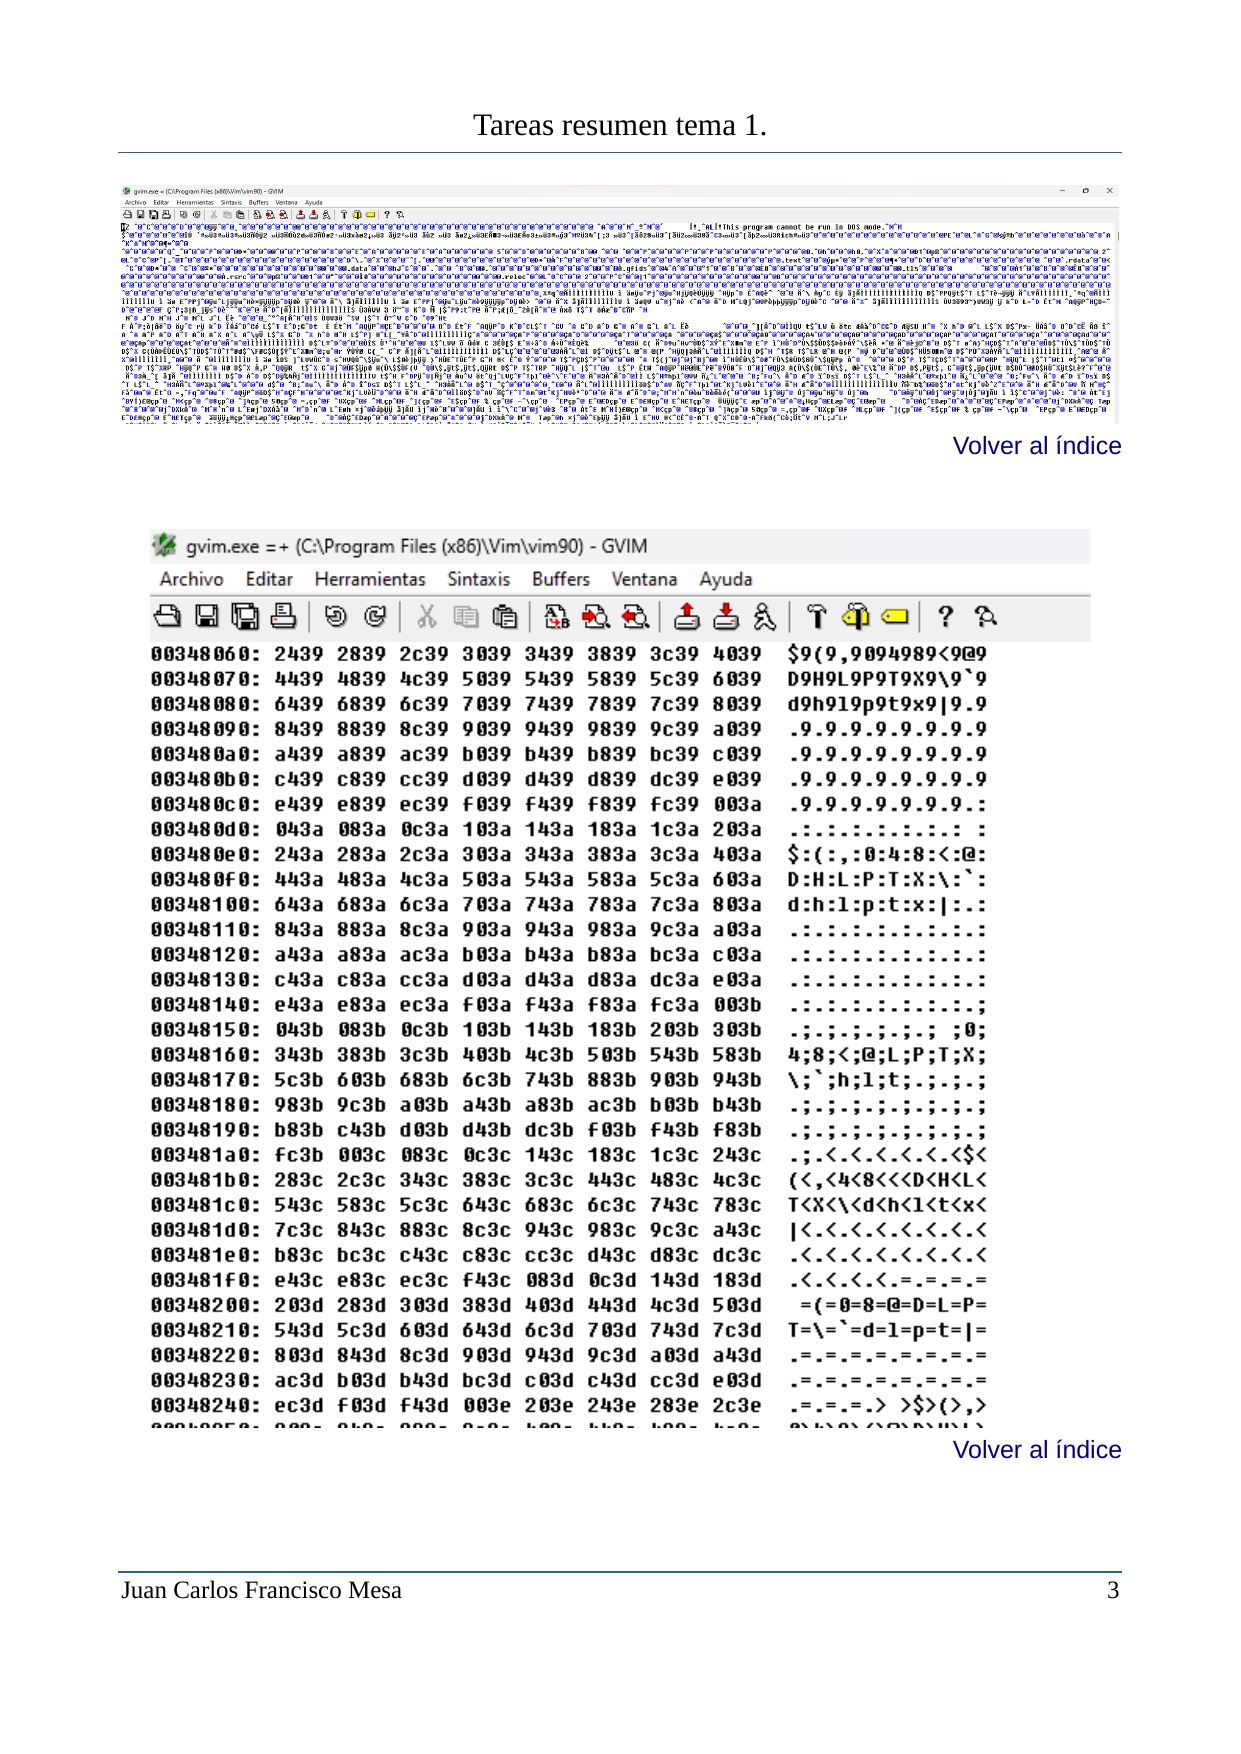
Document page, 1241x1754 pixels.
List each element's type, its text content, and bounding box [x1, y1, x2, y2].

text Volver al índice [118, 526, 1122, 1464]
text Volver al índice [118, 183, 1122, 460]
picture [121, 185, 1120, 424]
picture [149, 529, 1091, 1428]
